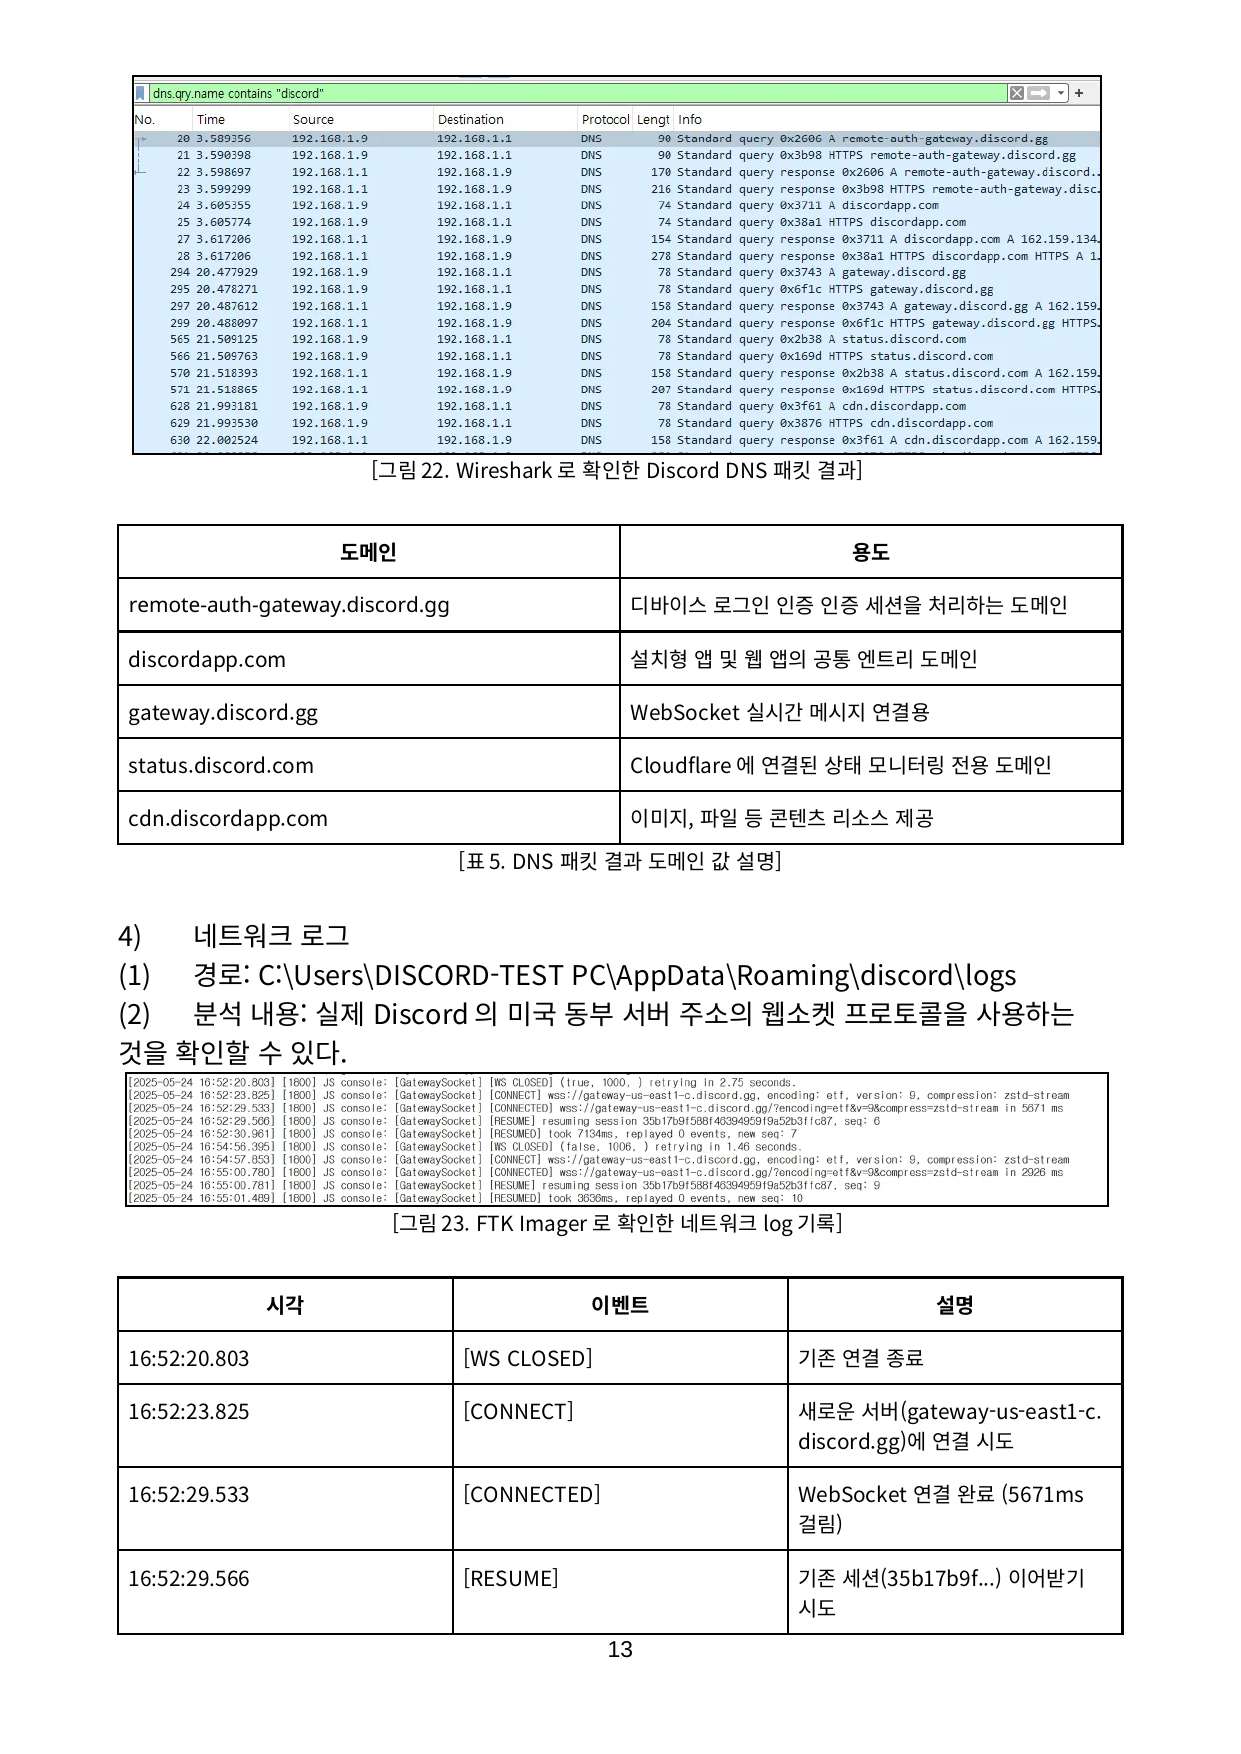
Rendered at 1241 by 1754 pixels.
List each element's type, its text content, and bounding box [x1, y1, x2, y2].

table_header 시각 [119, 1279, 452, 1329]
table_cell 16:52:29.566 [119, 1551, 452, 1633]
table_cell WebSocket 실시간 메시지 연결용 [621, 686, 1121, 737]
text [그림23. FTK Imager로 확인한 네트워크 log기록] [118, 1207, 1117, 1237]
table_header 용도 [621, 526, 1121, 577]
table_cell 이미지, 파일 등 콘텐츠 리소스 제공 [621, 792, 1121, 843]
table_cell Cloudflare에 연결된 상태 모니터링 전용 도메인 [621, 739, 1121, 790]
table_header 설명 [789, 1279, 1121, 1329]
table_cell 새로운 서버(gateway-us-east1-c.discord.gg)에 연결 시도 [789, 1385, 1121, 1466]
table_cell 16:52:29.533 [119, 1468, 452, 1549]
table_cell 16:52:23.825 [119, 1385, 452, 1466]
table_cell WebSocket 연결 완료 (5671ms 걸림) [789, 1468, 1121, 1549]
list 분석 내용: 실제 Discord의 미국 동부 서버 주소의 웹소켓 프로토콜을 사용하는 것을 확인할 수 있다. [118, 993, 1117, 1072]
table_cell 16:52:20.803 [119, 1332, 452, 1383]
table_header 이벤트 [454, 1279, 787, 1329]
table_cell discordapp.com [119, 633, 619, 683]
table_cell 설치형 앱 및 웹 앱의 공통 엔트리 도메인 [621, 633, 1121, 683]
table_cell 기존 연결 종료 [789, 1332, 1121, 1383]
table_header 도메인 [119, 526, 619, 577]
table_cell cdn.discordapp.com [119, 792, 619, 843]
table_cell status.discord.com [119, 739, 619, 790]
text [표5. DNS 패킷 결과 도메인 값 설명] [118, 845, 1122, 875]
table_cell gateway.discord.gg [119, 686, 619, 737]
table_cell [WS CLOSED] [454, 1332, 787, 1383]
list 네트워크 로그 [118, 914, 1117, 954]
table_cell [CONNECTED] [454, 1468, 787, 1549]
table_cell [CONNECT] [454, 1385, 787, 1466]
table_cell 기존 세션(35b17b9f...) 이어받기 시도 [789, 1551, 1121, 1633]
table_cell [RESUME] [454, 1551, 787, 1633]
list 경로: C:\Users\DISCORD-TEST PC\AppData\Roaming\discord\logs [118, 954, 1117, 993]
text [그림22. Wireshark로 확인한 Discord DNS 패킷 결과] [118, 455, 1117, 485]
table_cell 디바이스 로그인 인증 인증 세션을 처리하는 도메인 [621, 579, 1121, 630]
table_cell remote-auth-gateway.discord.gg [119, 579, 619, 630]
